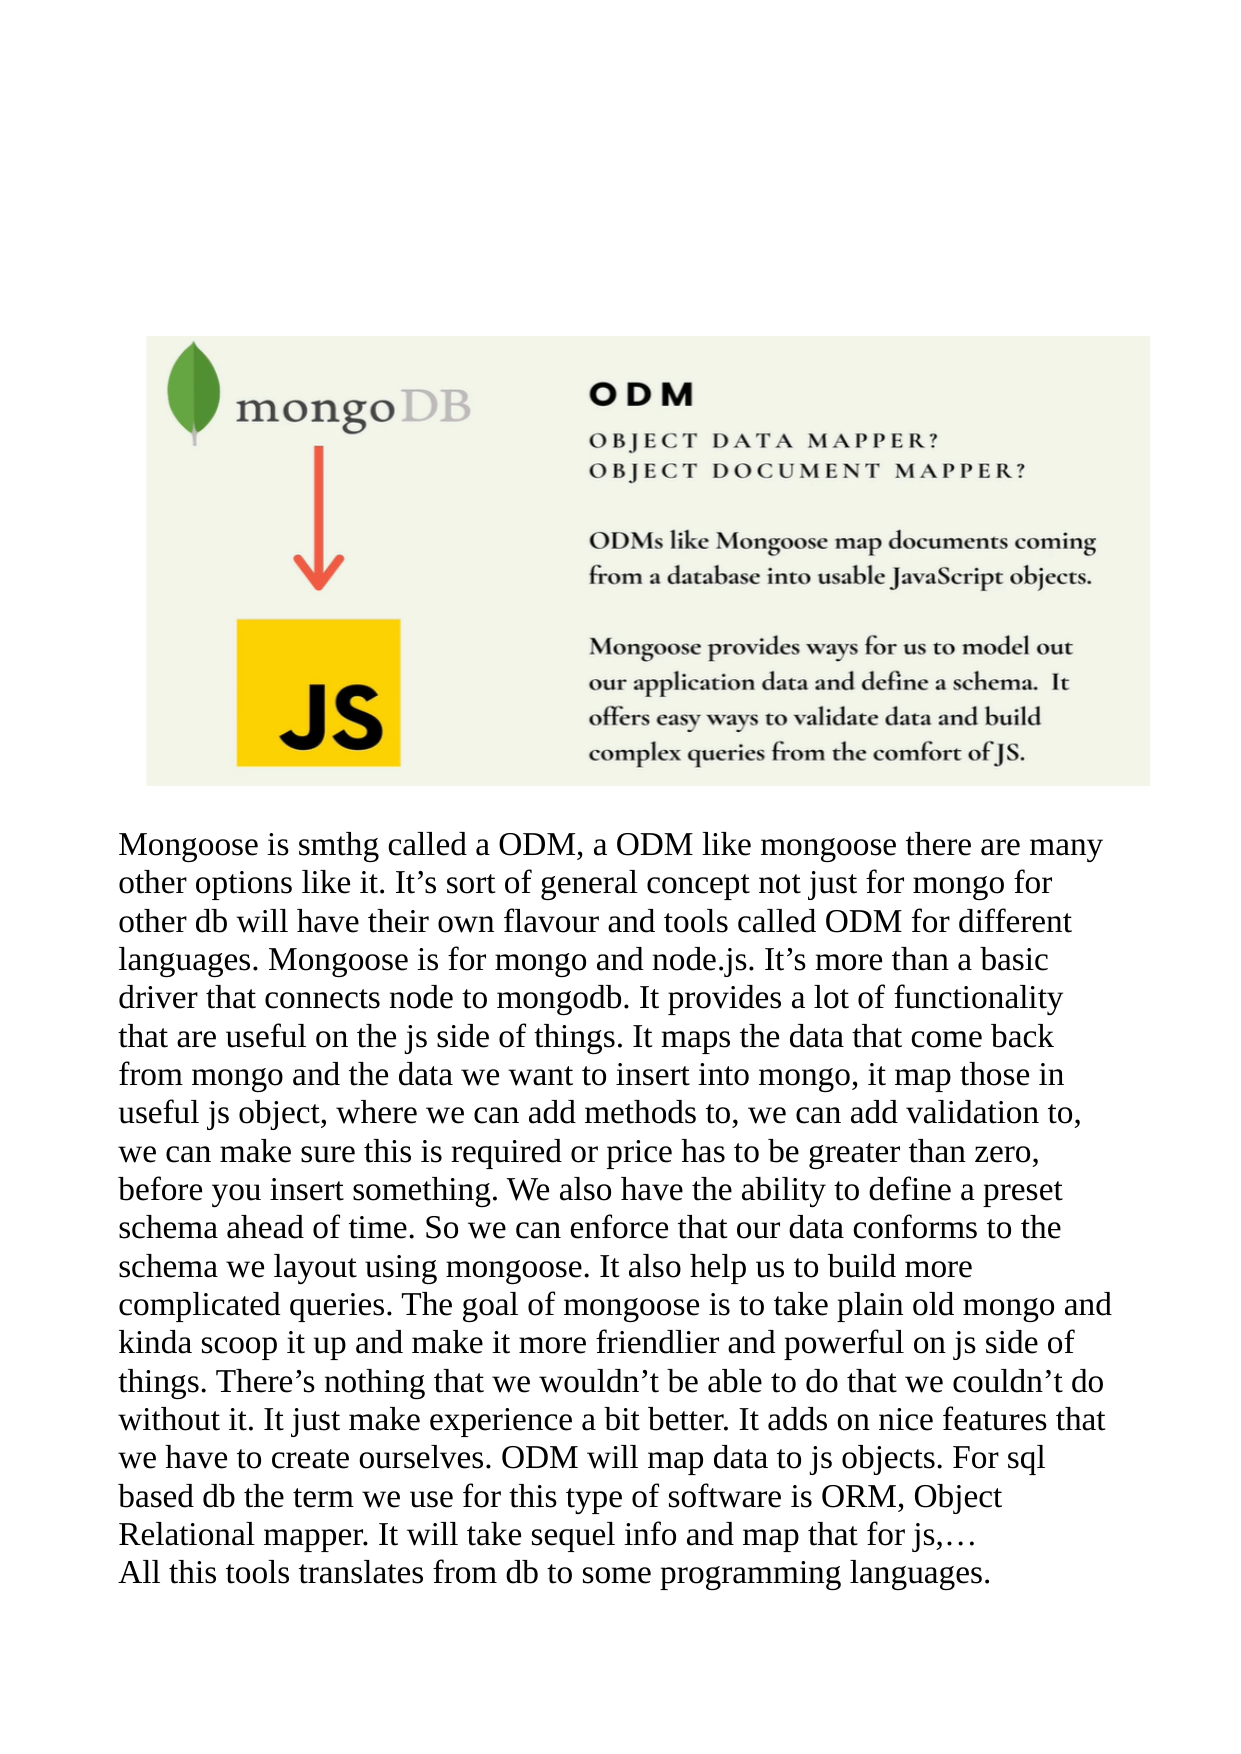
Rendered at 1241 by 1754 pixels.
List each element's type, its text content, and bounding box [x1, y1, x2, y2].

text Mongoose is smthg called a ODM, a ODM like mongoose there are many other options like it. It’s sort of general concept not just for mongo for other db will have their own flavour and tools called ODM for different languages. Mongoose is for mongo and node.js. It’s more than a basic driver that connects node to mongodb. It provides a lot of functionality that are useful on the js side of things. It maps the data that come back from mongo and the data we want to insert into mongo, it map those in useful js object, where we can add methods to, we can add validation to, we can make sure this is required or price has to be greater than zero, before you insert something. We also have the ability to define a preset schema ahead of time. So we can enforce that our data conforms to the schema we layout using mongoose. It also help us to build more complicated queries. The goal of mongoose is to take plain old mongo and kinda scoop it up and make it more friendlier and powerful on js side of things. There’s nothing that we wouldn’t be able to do that we couldn’t do without it. It just make experience a bit better. It adds on nice features that we have to create ourselves. ODM will map data to js objects. For sql based db the term we use for this type of software is ORM, Object Relational mapper. It will take sequel info and map that for js,… [118, 824, 1122, 1553]
picture [146, 336, 1151, 786]
text All this tools translates from db to some programming languages. [118, 1553, 1122, 1591]
